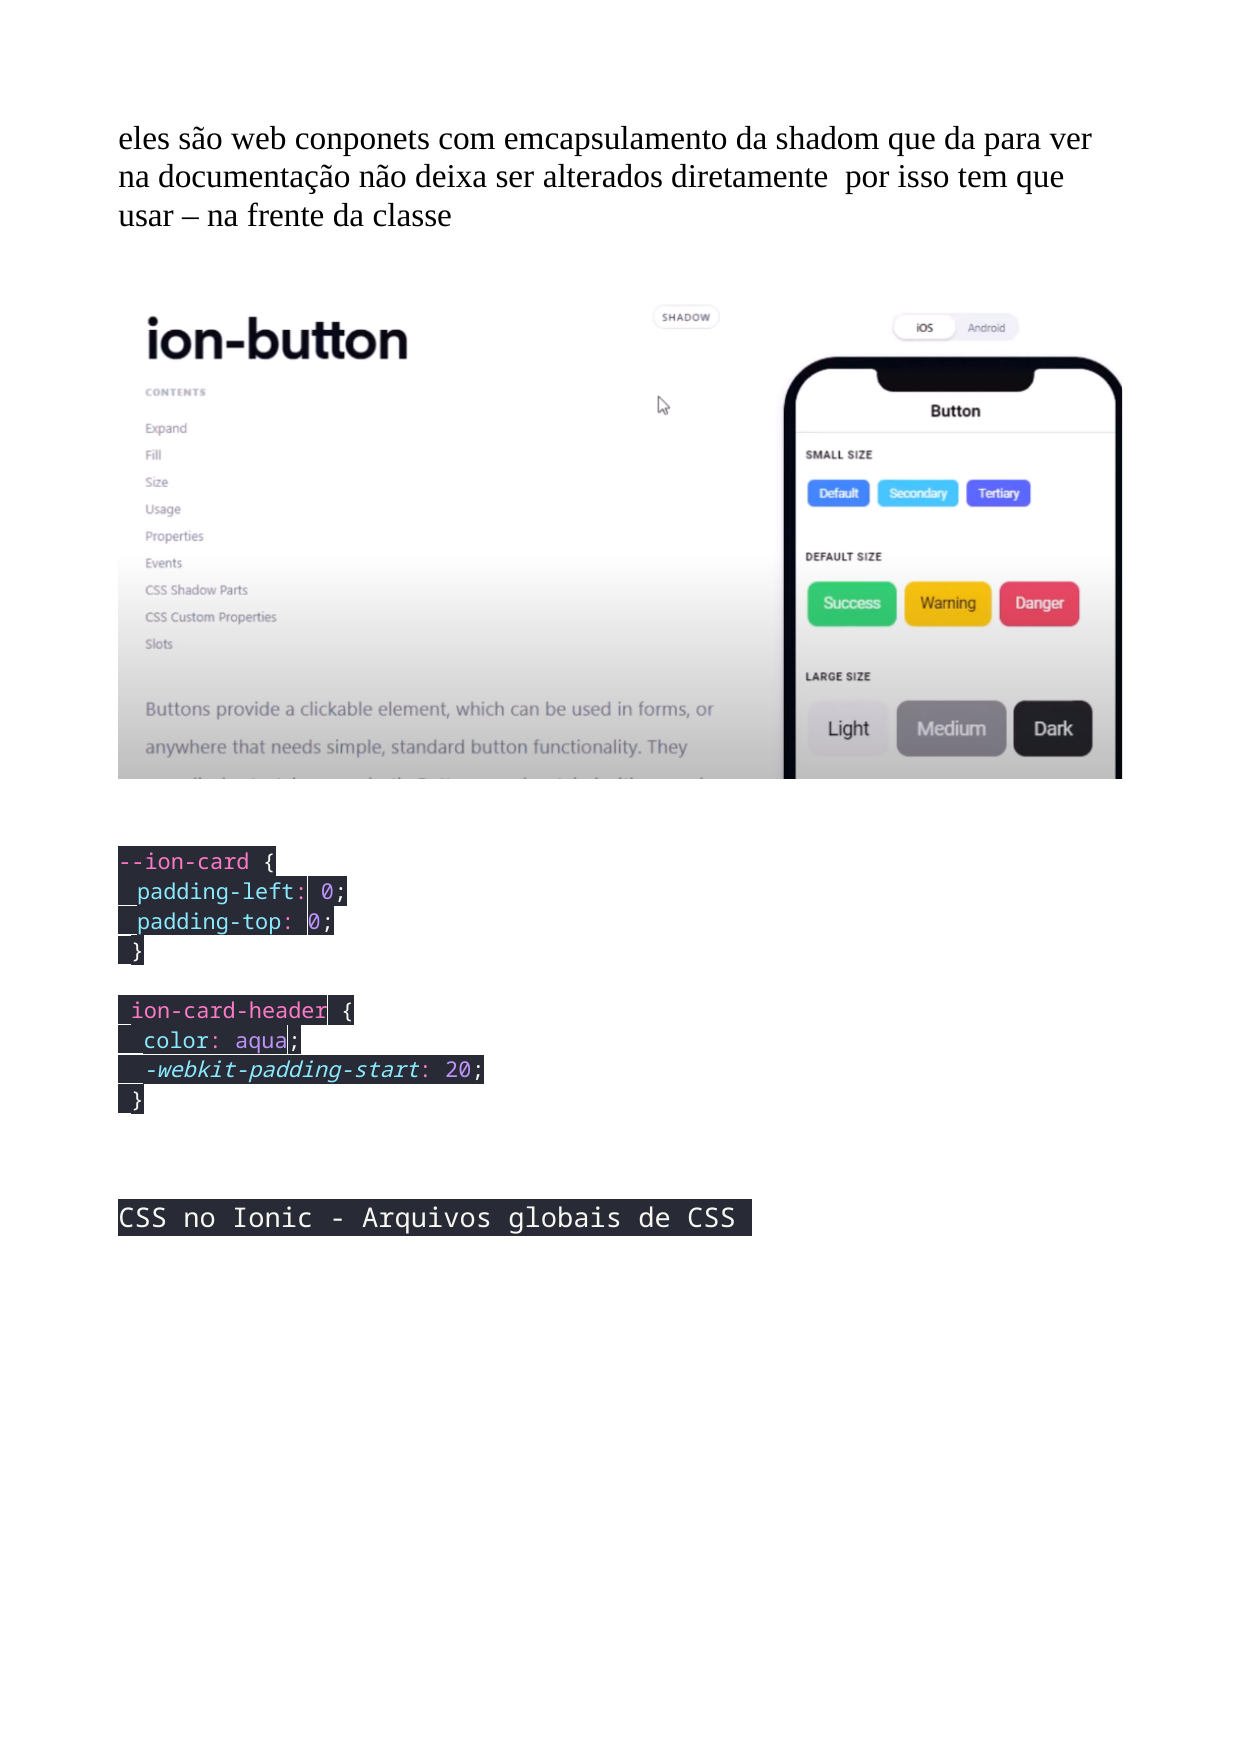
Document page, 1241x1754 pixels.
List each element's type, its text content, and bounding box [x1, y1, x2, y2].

text } [118, 935, 1122, 965]
text ion-card-header { [118, 995, 1122, 1025]
text eles são web conponets com emcapsulamento da shadom que da para ver na documentação não deixa ser alterados diretamente por isso tem que usar – na frente da classe [118, 118, 1122, 233]
text -webkit-padding-start: 20; [118, 1054, 1122, 1084]
text padding-top: 0; [118, 906, 1122, 935]
text } [118, 1084, 1122, 1114]
picture [118, 271, 1123, 779]
text color: aqua; [118, 1025, 1122, 1054]
text --ion-card { [118, 846, 1122, 876]
subtitle CSS no Ionic - Arquivos globais de CSS [118, 1199, 1122, 1236]
text padding-left: 0; [118, 876, 1122, 906]
